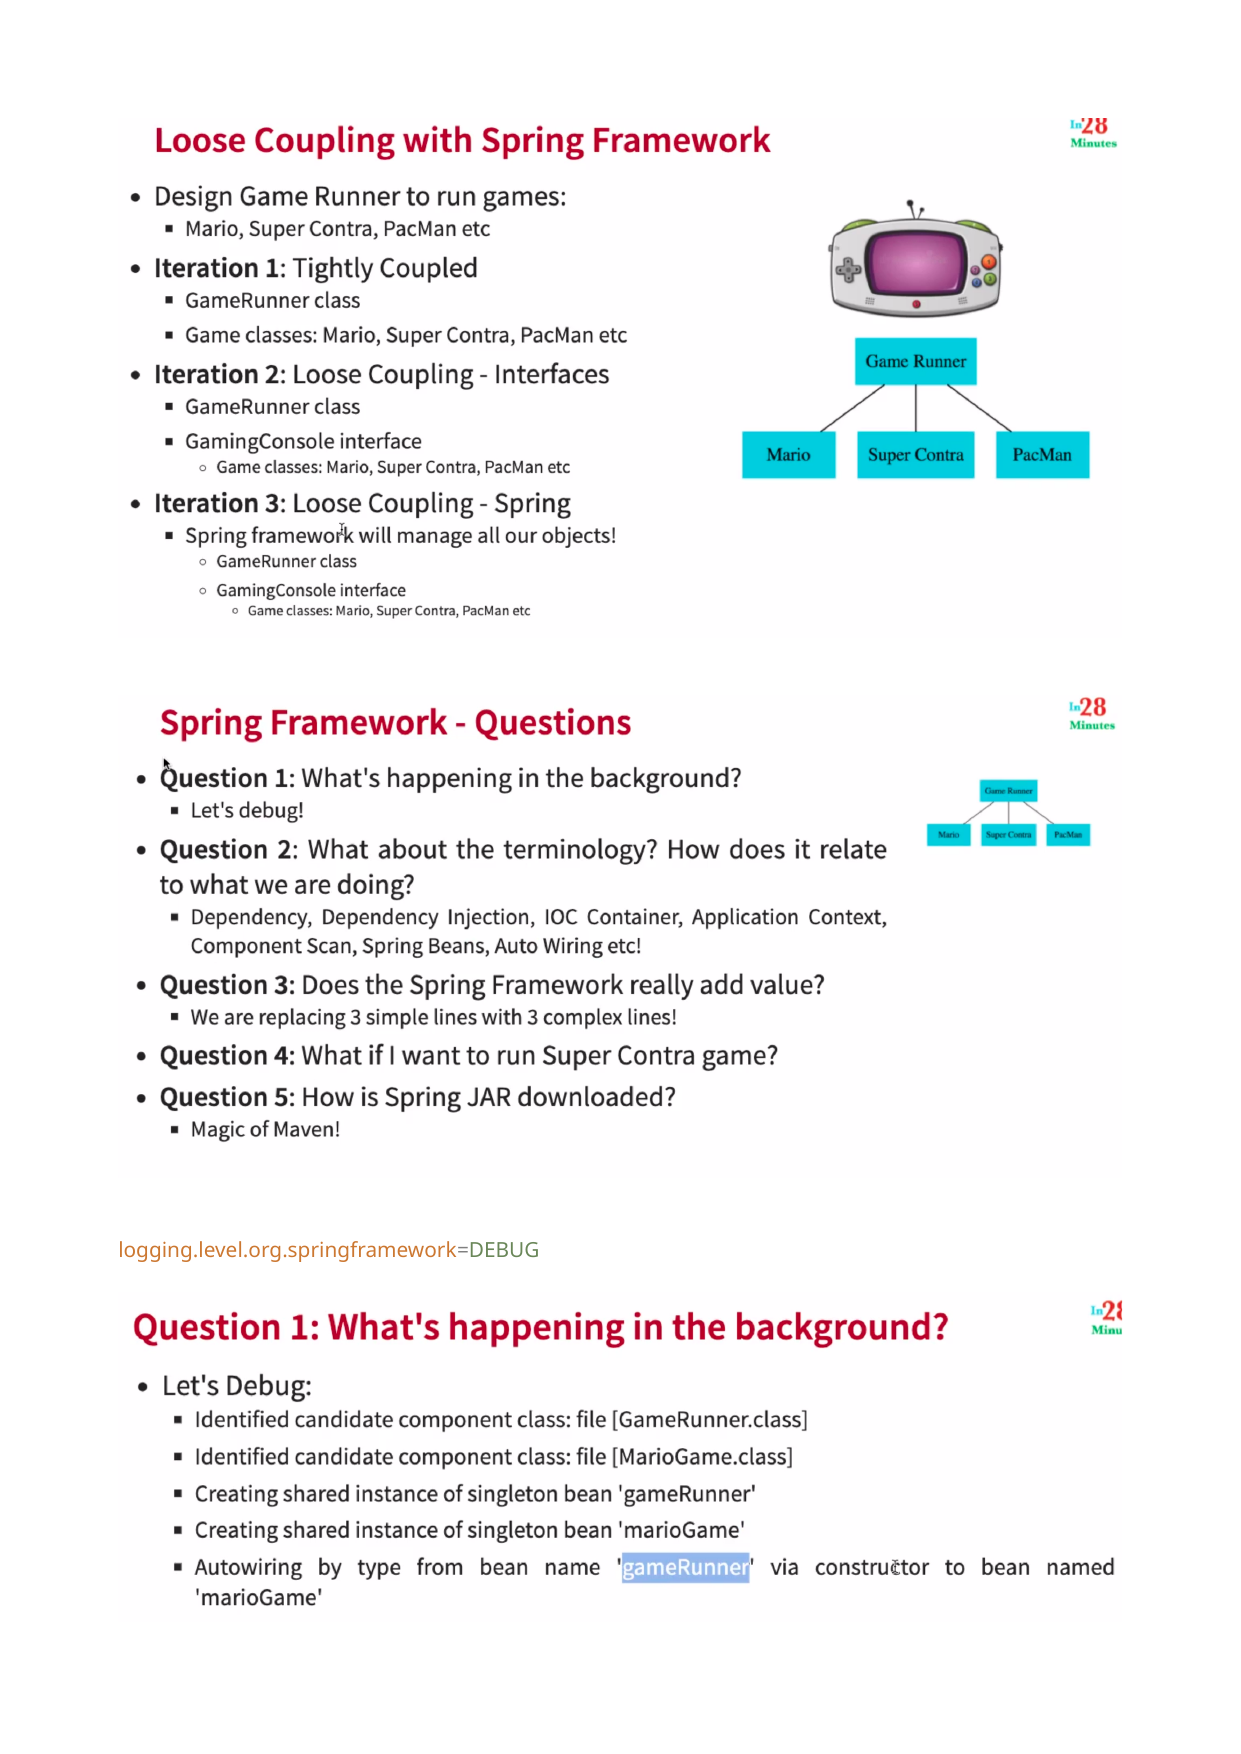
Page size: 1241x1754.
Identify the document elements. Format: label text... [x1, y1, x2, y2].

text logging.level.org.springframework=DEBUG [118, 1235, 1122, 1263]
picture [118, 1292, 1123, 1622]
picture [118, 118, 1123, 638]
picture [118, 695, 1123, 1178]
